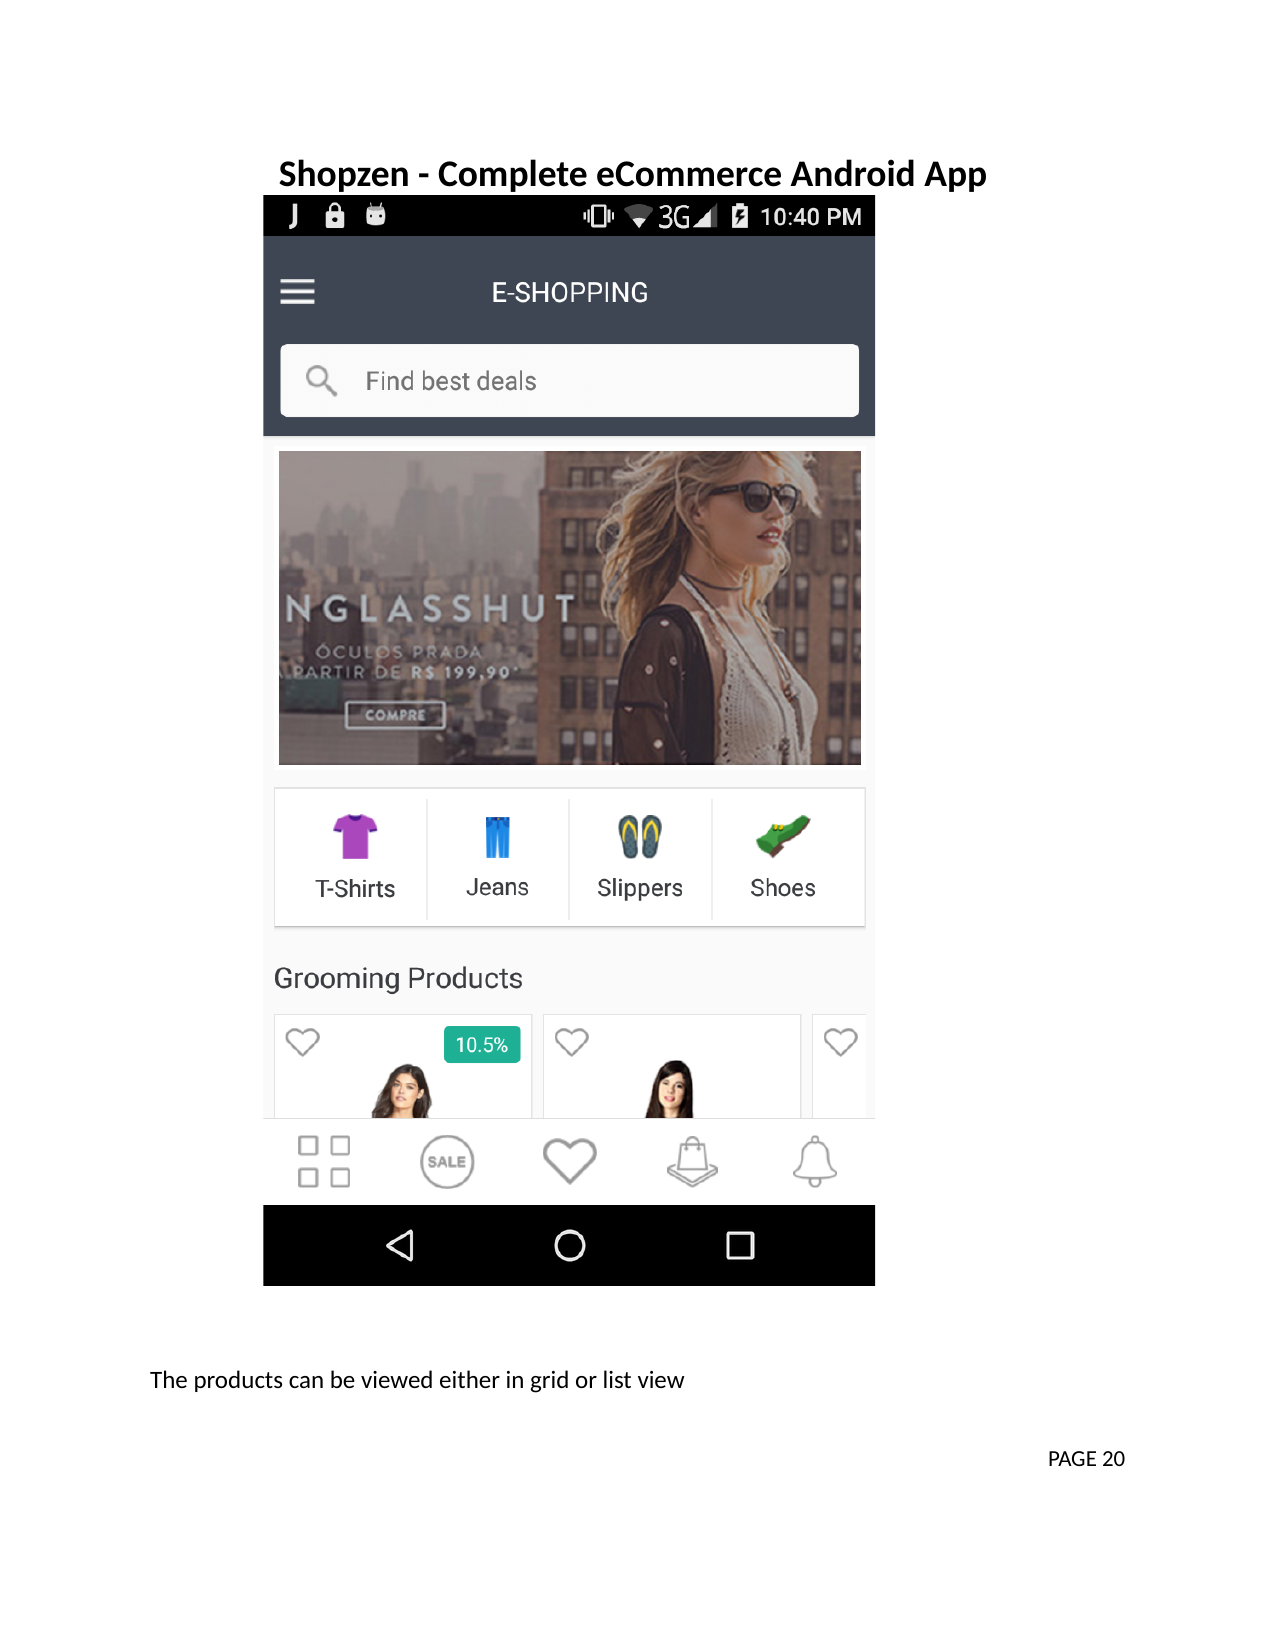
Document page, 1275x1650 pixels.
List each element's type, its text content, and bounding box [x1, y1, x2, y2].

text The products can be viewed either in grid or list view [150, 1364, 1125, 1394]
picture [263, 195, 876, 1286]
